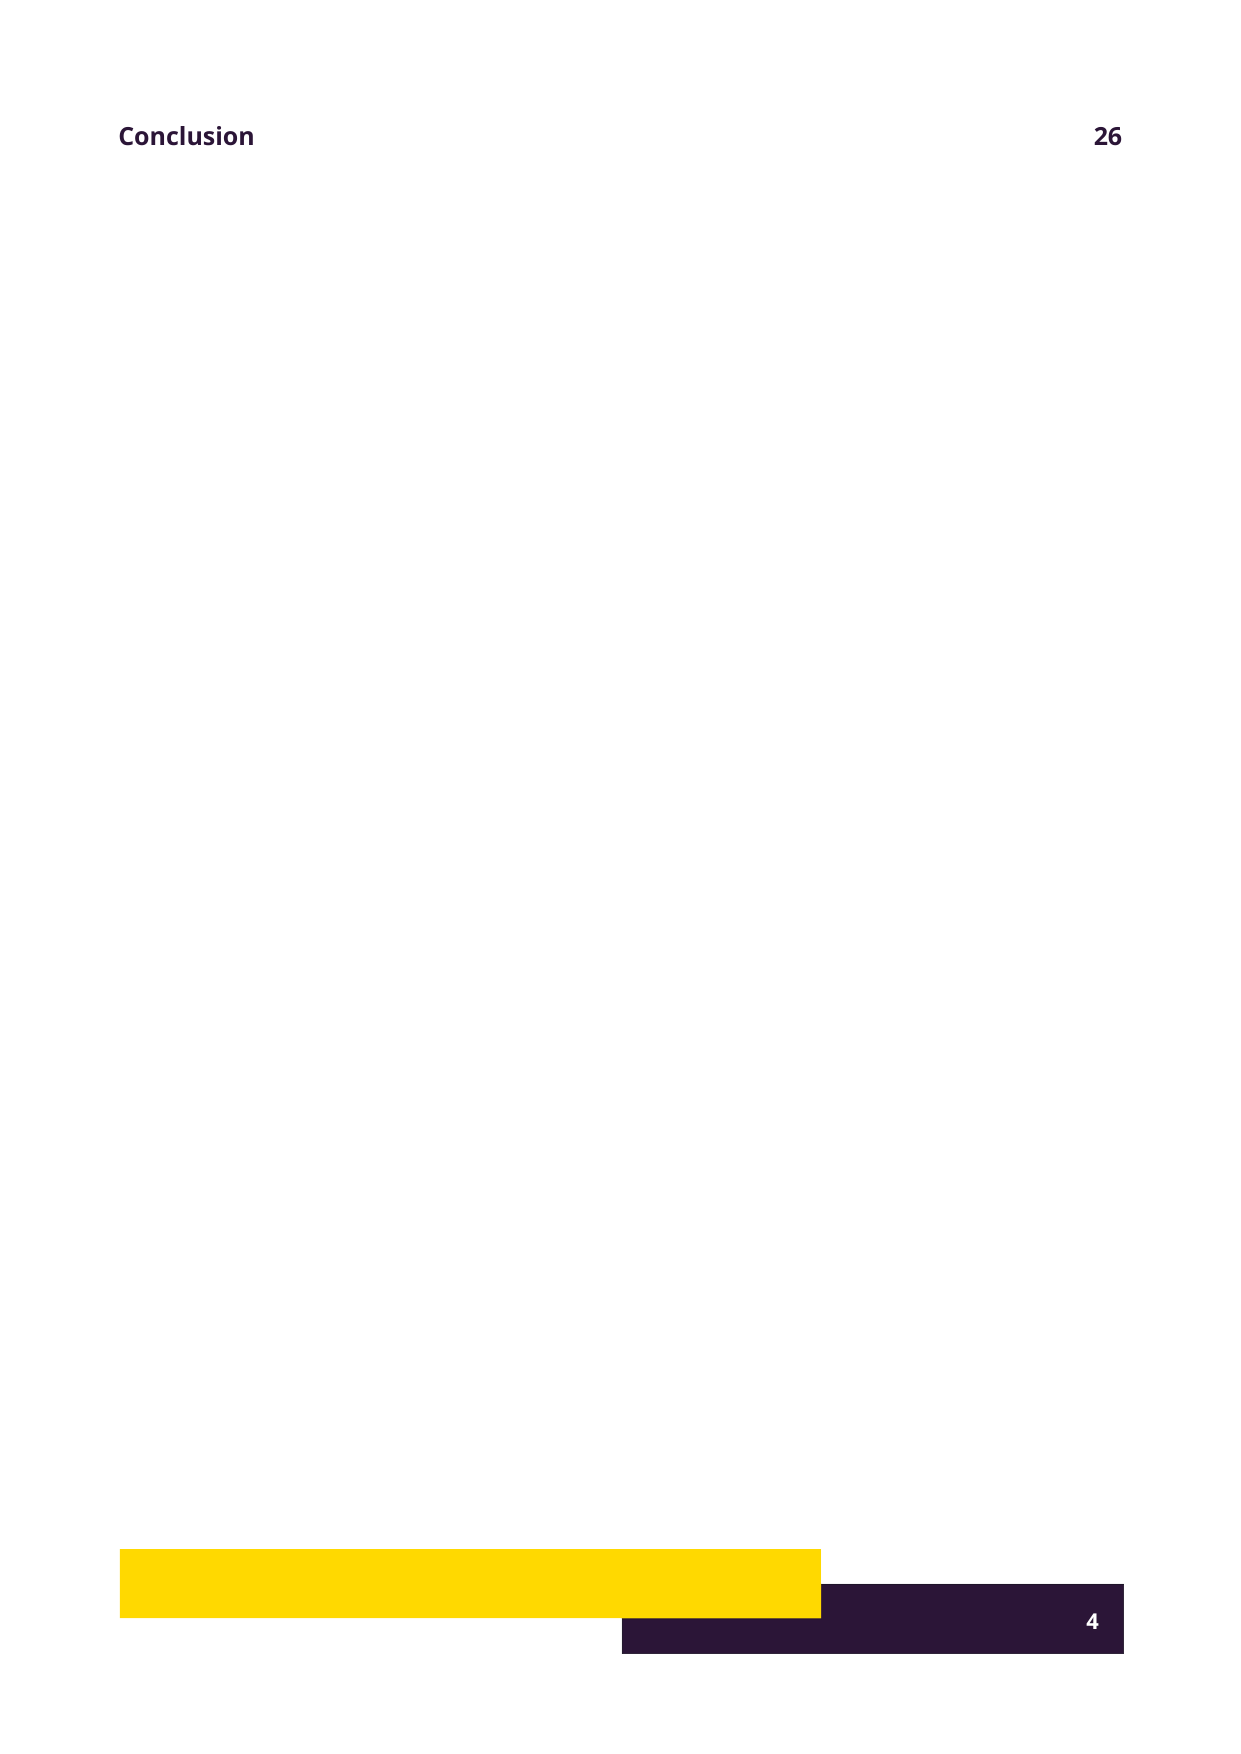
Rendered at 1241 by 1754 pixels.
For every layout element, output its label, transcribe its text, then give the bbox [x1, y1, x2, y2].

text Conclusion 26 [118, 118, 1122, 152]
picture [119, 1549, 1124, 1654]
